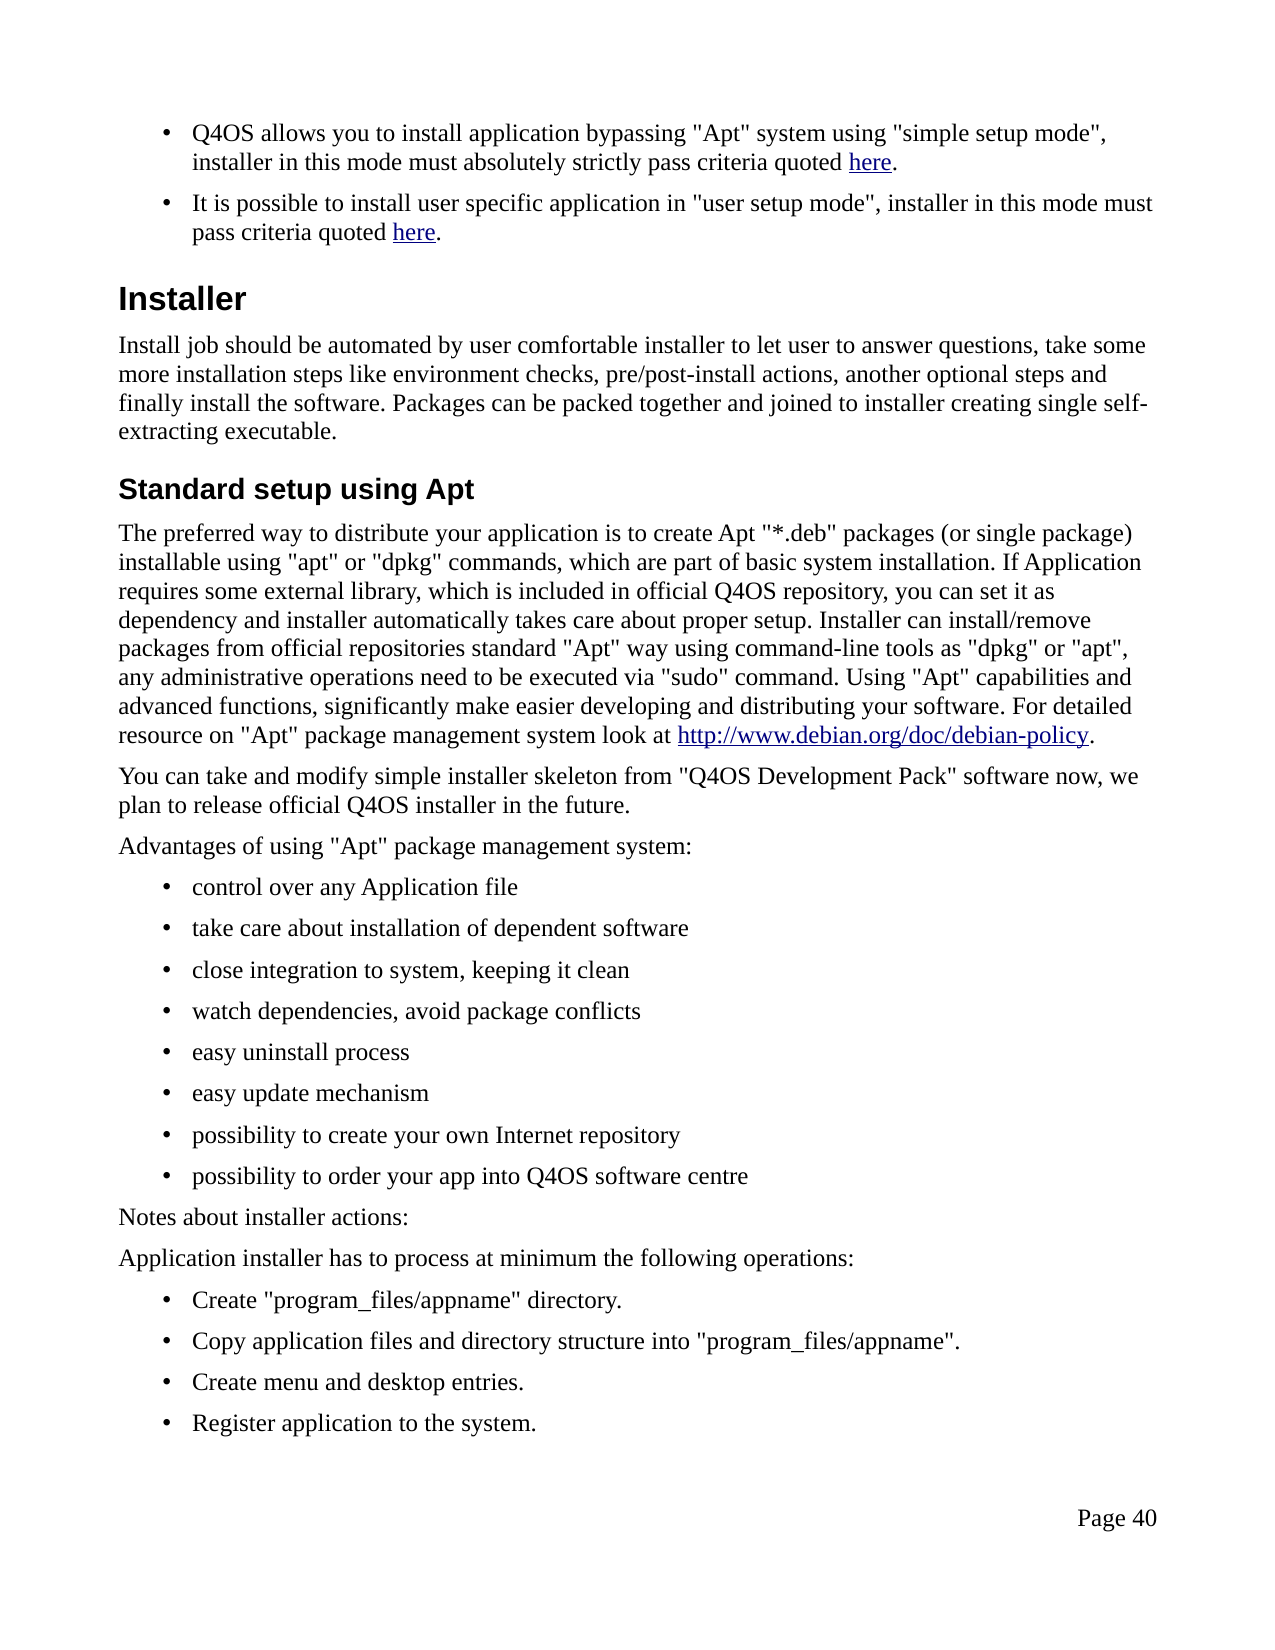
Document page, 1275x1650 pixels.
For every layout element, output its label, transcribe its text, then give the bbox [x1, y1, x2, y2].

list easy uninstall process [162, 1037, 1157, 1066]
list Copy application files and directory structure into "program_files/appname". [162, 1326, 1157, 1355]
text Notes about installer actions: [118, 1202, 1157, 1231]
list easy update mechanism [162, 1078, 1157, 1107]
text Application installer has to process at minimum the following operations: [118, 1243, 1157, 1272]
list Create menu and desktop entries. [162, 1367, 1157, 1396]
list watch dependencies, avoid package conflicts [162, 996, 1157, 1025]
list control over any Application file [162, 872, 1157, 901]
text Advantages of using "Apt" package management system: [118, 831, 1157, 860]
list possibility to create your own Internet repository [162, 1120, 1157, 1148]
text You can take and modify simple installer skeleton from "Q4OS Development Pack" software now, we plan to release official Q4OS installer in the future. [118, 761, 1157, 818]
list Q4OS allows you to install application bypassing "Apt" system using "simple setup mode", installer in this mode must absolutely strictly pass criteria quoted here. [162, 118, 1157, 176]
list Create "program_files/appname" directory. [162, 1285, 1157, 1313]
list possibility to order your app into Q4OS software centre [162, 1161, 1157, 1190]
subtitle Installer [118, 279, 1157, 318]
text The preferred way to distribute your application is to create Apt "*.deb" packages (or single package) installable using "apt" or "dpkg" commands, which are part of basic system installation. If Application requires some external library, which is included in official Q4OS repository, you can set it as dependency and installer automatically takes care about proper setup. Installer can install/remove packages from official repositories standard "Apt" way using command-line tools as "dpkg" or "apt", any administrative operations need to be executed via "sudo" command. Using "Apt" capabilities and advanced functions, significantly make easier developing and distributing your software. For detailed resource on "Apt" package management system look at http://www.debian.org/doc/debian-policy. [118, 518, 1157, 748]
text Install job should be automated by user comfortable installer to let user to answer questions, take some more installation steps like environment checks, pre/post-install actions, another optional steps and finally install the software. Packages can be packed together and joined to installer creating single self-extracting executable. [118, 330, 1157, 445]
list Register application to the system. [162, 1408, 1157, 1437]
subtitle Standard setup using Apt [118, 472, 1157, 506]
list take care about installation of dependent software [162, 913, 1157, 942]
list It is possible to install user specific application in "user setup mode", installer in this mode must pass criteria quoted here. [162, 188, 1157, 246]
list close integration to system, keeping it clean [162, 955, 1157, 983]
